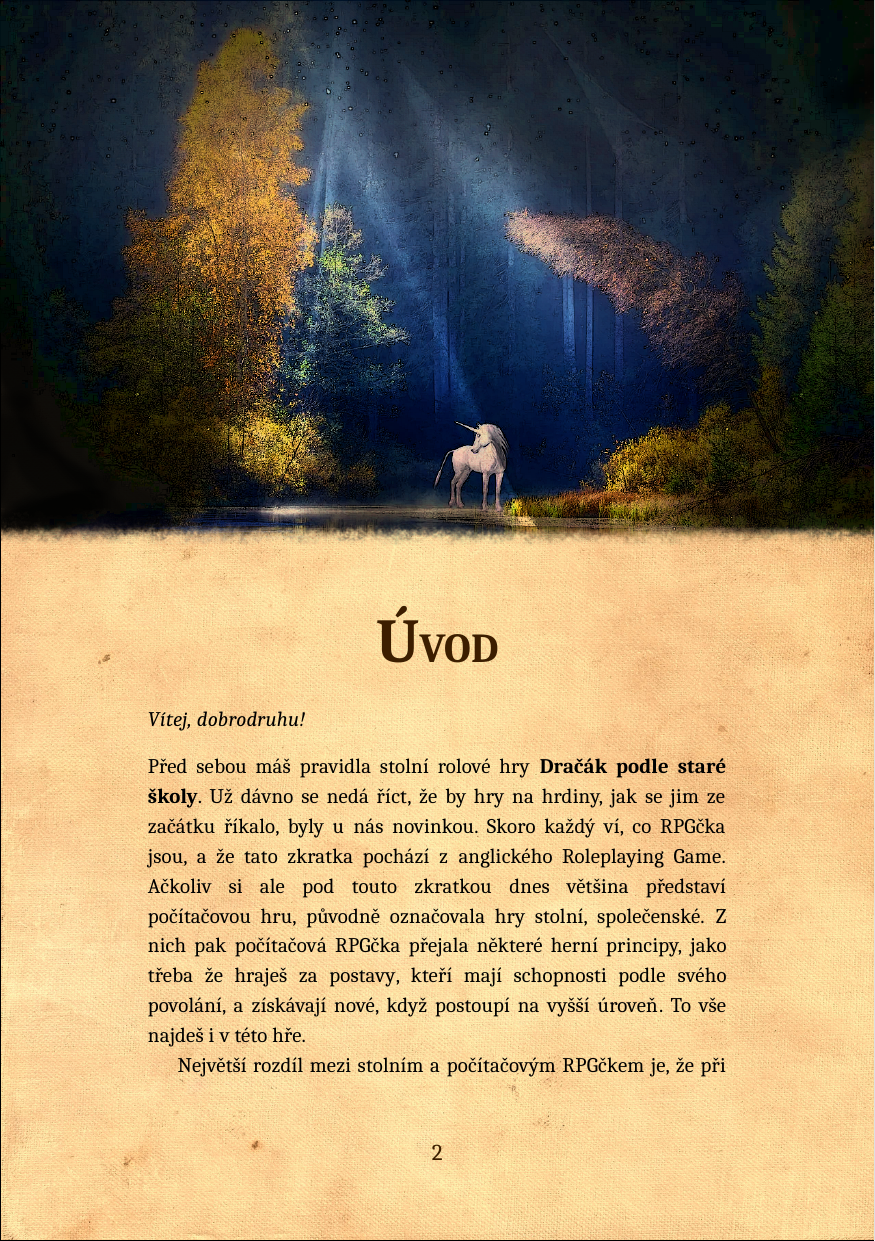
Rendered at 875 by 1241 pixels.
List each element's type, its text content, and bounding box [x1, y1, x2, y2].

subtitle Úvod [148, 547, 726, 678]
text Před sebou máš pravidla stolní rolové hry Dračák podle staré školy. Už dávno se nedá říct, že by hry na hrdiny, jak se jim ze začátku říkalo, byly u⁠ nás novinkou. Skoro každý ví, co RPGčka jsou, a⁠ že tato zkratka pochází z⁠ anglického Roleplaying Game. Ačkoliv si ale pod touto zkratkou dnes většina představí počítačovou hru, původně označovala hry stolní, společenské. Z⁠ nich pak počítačová RPGčka přejala některé herní principy, jako třeba že hraješ za postavy, kteří mají schopnosti podle svého povolání, a⁠ získávají nové, když postoupí na vyšší úroveň. To vše najdeš i⁠ v⁠ této hře. Největší rozdíl mezi stolním a⁠ počítačovým RPGčkem je, že při [148, 755, 726, 1078]
picture [0, 0, 874, 1240]
text Vítej, dobrodruhu! [148, 707, 726, 731]
